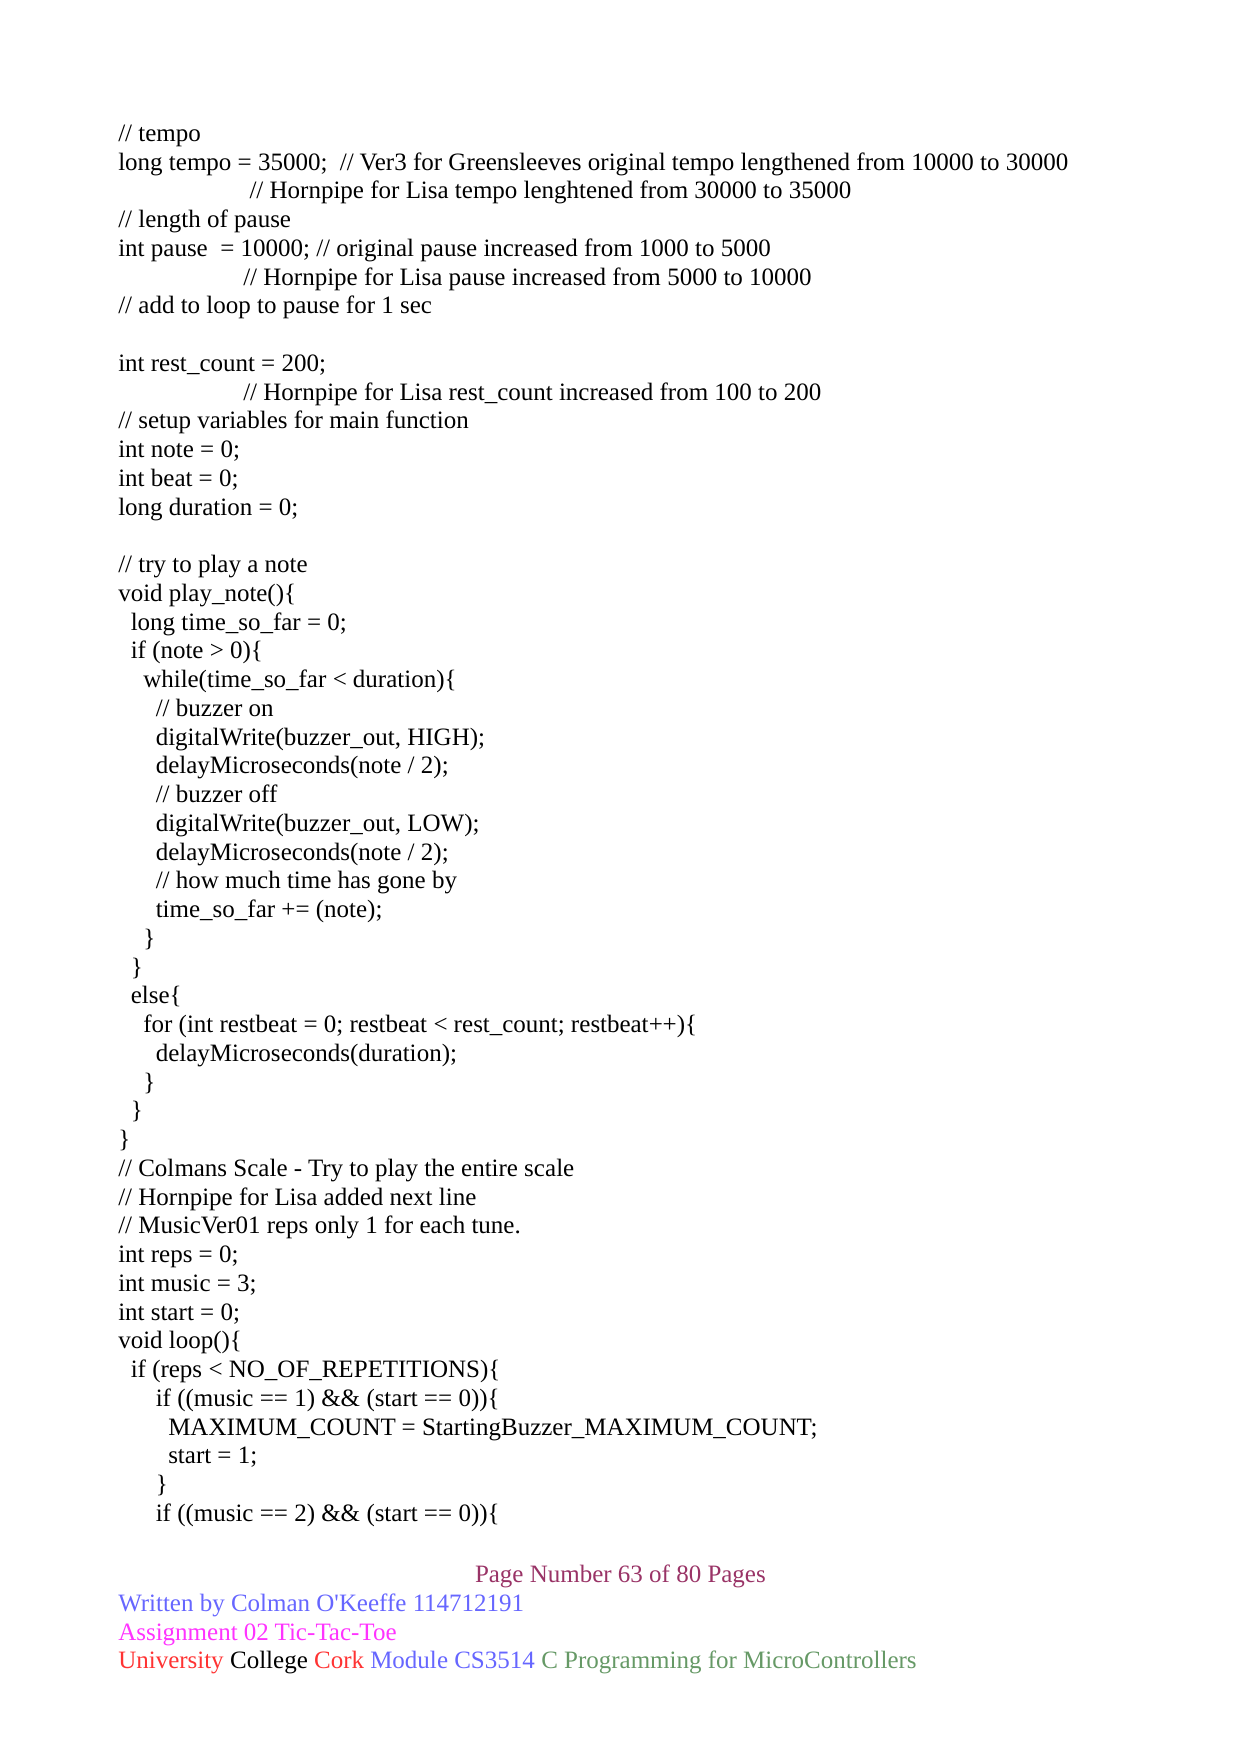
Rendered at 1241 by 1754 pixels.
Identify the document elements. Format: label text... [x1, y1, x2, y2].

text if ((music == 1) && (start == 0)){ [118, 1383, 1122, 1412]
text start = 1; [118, 1441, 1122, 1469]
text for (int restbeat = 0; restbeat < rest_count; restbeat++){ [118, 1009, 1122, 1038]
text time_so_far += (note); [118, 894, 1122, 923]
text // try to play a note [118, 549, 1122, 578]
text digitalWrite(buzzer_out, LOW); [118, 808, 1122, 837]
text // how much time has gone by [118, 866, 1122, 894]
text // Hornpipe for Lisa tempo lenghtened from 30000 to 35000 [118, 176, 1122, 204]
text else{ [118, 981, 1122, 1009]
text // tempo [118, 118, 1122, 147]
text long tempo = 35000; // Ver3 for Greensleeves original tempo lengthened from 10000 to 30000 [118, 147, 1122, 176]
text int reps = 0; [118, 1239, 1122, 1268]
text } [118, 1469, 1122, 1498]
text digitalWrite(buzzer_out, HIGH); [118, 722, 1122, 751]
text // Hornpipe for Lisa rest_count increased from 100 to 200 [118, 377, 1122, 406]
text // buzzer on [118, 693, 1122, 722]
text delayMicroseconds(note / 2); [118, 837, 1122, 866]
text if (note > 0){ [118, 636, 1122, 664]
text } [118, 1124, 1122, 1153]
text delayMicroseconds(note / 2); [118, 751, 1122, 779]
text long duration = 0; [118, 492, 1122, 521]
text // add to loop to pause for 1 sec [118, 291, 1122, 319]
text // Hornpipe for Lisa added next line [118, 1182, 1122, 1211]
text if ((music == 2) && (start == 0)){ [118, 1498, 1122, 1527]
text while(time_so_far < duration){ [118, 664, 1122, 693]
text int pause = 10000; // original pause increased from 1000 to 5000 [118, 233, 1122, 262]
text // buzzer off [118, 779, 1122, 808]
text int rest_count = 200; [118, 348, 1122, 377]
text delayMicroseconds(duration); [118, 1038, 1122, 1067]
text } [118, 1067, 1122, 1096]
text if (reps < NO_OF_REPETITIONS){ [118, 1354, 1122, 1383]
text void play_note(){ [118, 578, 1122, 607]
text // Hornpipe for Lisa pause increased from 5000 to 10000 [118, 262, 1122, 291]
text // length of pause [118, 204, 1122, 233]
text // MusicVer01 reps only 1 for each tune. [118, 1211, 1122, 1239]
text int music = 3; [118, 1268, 1122, 1297]
text int note = 0; [118, 434, 1122, 463]
text // setup variables for main function [118, 406, 1122, 434]
text int beat = 0; [118, 463, 1122, 492]
text long time_so_far = 0; [118, 607, 1122, 636]
text // Colmans Scale - Try to play the entire scale [118, 1153, 1122, 1182]
text int start = 0; [118, 1297, 1122, 1326]
text MAXIMUM_COUNT = StartingBuzzer_MAXIMUM_COUNT; [118, 1412, 1122, 1441]
text void loop(){ [118, 1326, 1122, 1354]
text } [118, 923, 1122, 952]
text } [118, 952, 1122, 981]
text } [118, 1096, 1122, 1124]
